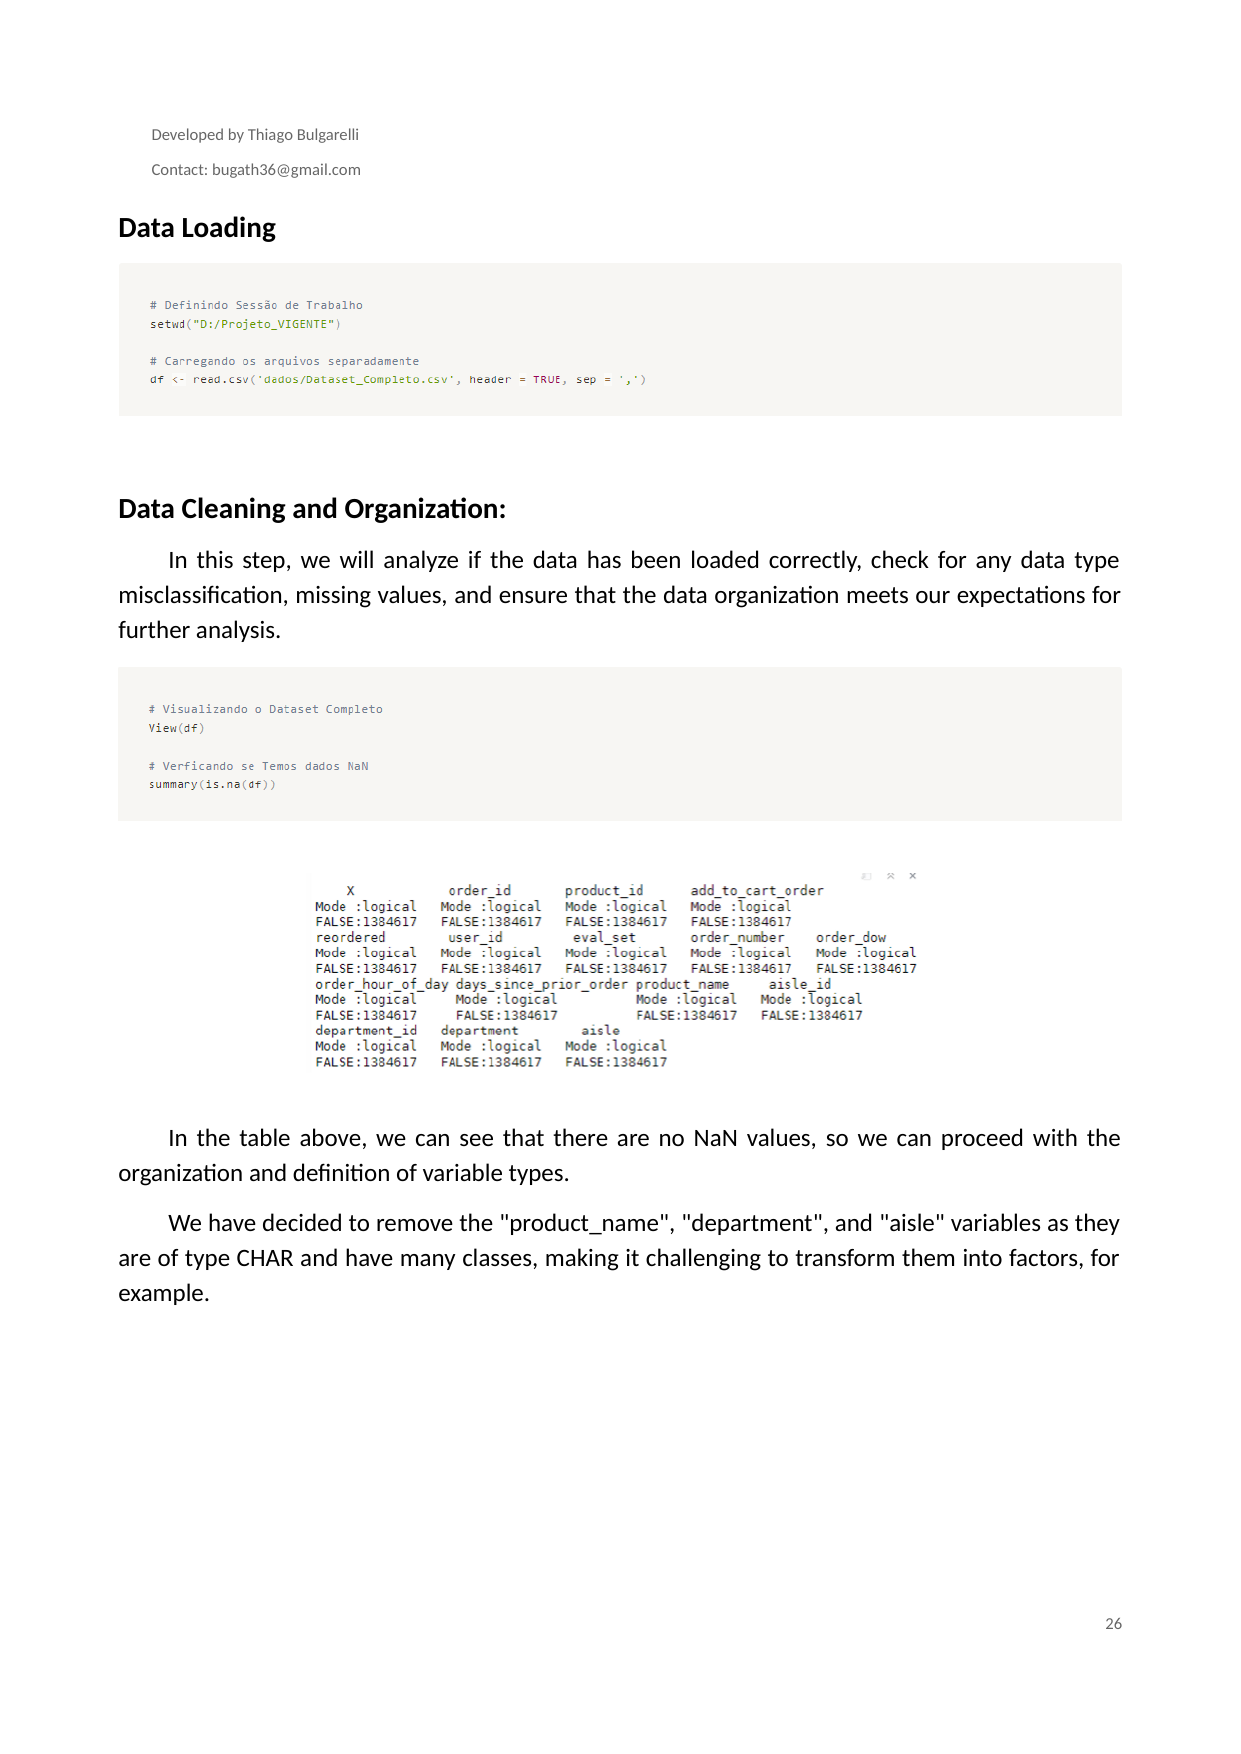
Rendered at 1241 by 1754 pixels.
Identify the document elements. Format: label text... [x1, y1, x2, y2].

text In this step, we will analyze if the data has been loaded correctly, check for any data type misclassification, missing values, and ensure that the data organization meets our expectations for further analysis. [118, 544, 1122, 644]
subtitle Data Cleaning and Organization: [118, 490, 1122, 526]
text In the table above, we can see that there are no NaN values, so we can proceed with the organization and definition of variable types. [118, 1122, 1122, 1188]
picture [306, 871, 935, 1073]
subtitle Data Loading [118, 209, 1122, 245]
picture [118, 262, 1123, 416]
picture [118, 663, 1123, 821]
text We have decided to remove the "product_name", "department", and "aisle" variables as they are of type CHAR and have many classes, making it challenging to transform them into factors, for example. [118, 1207, 1122, 1307]
